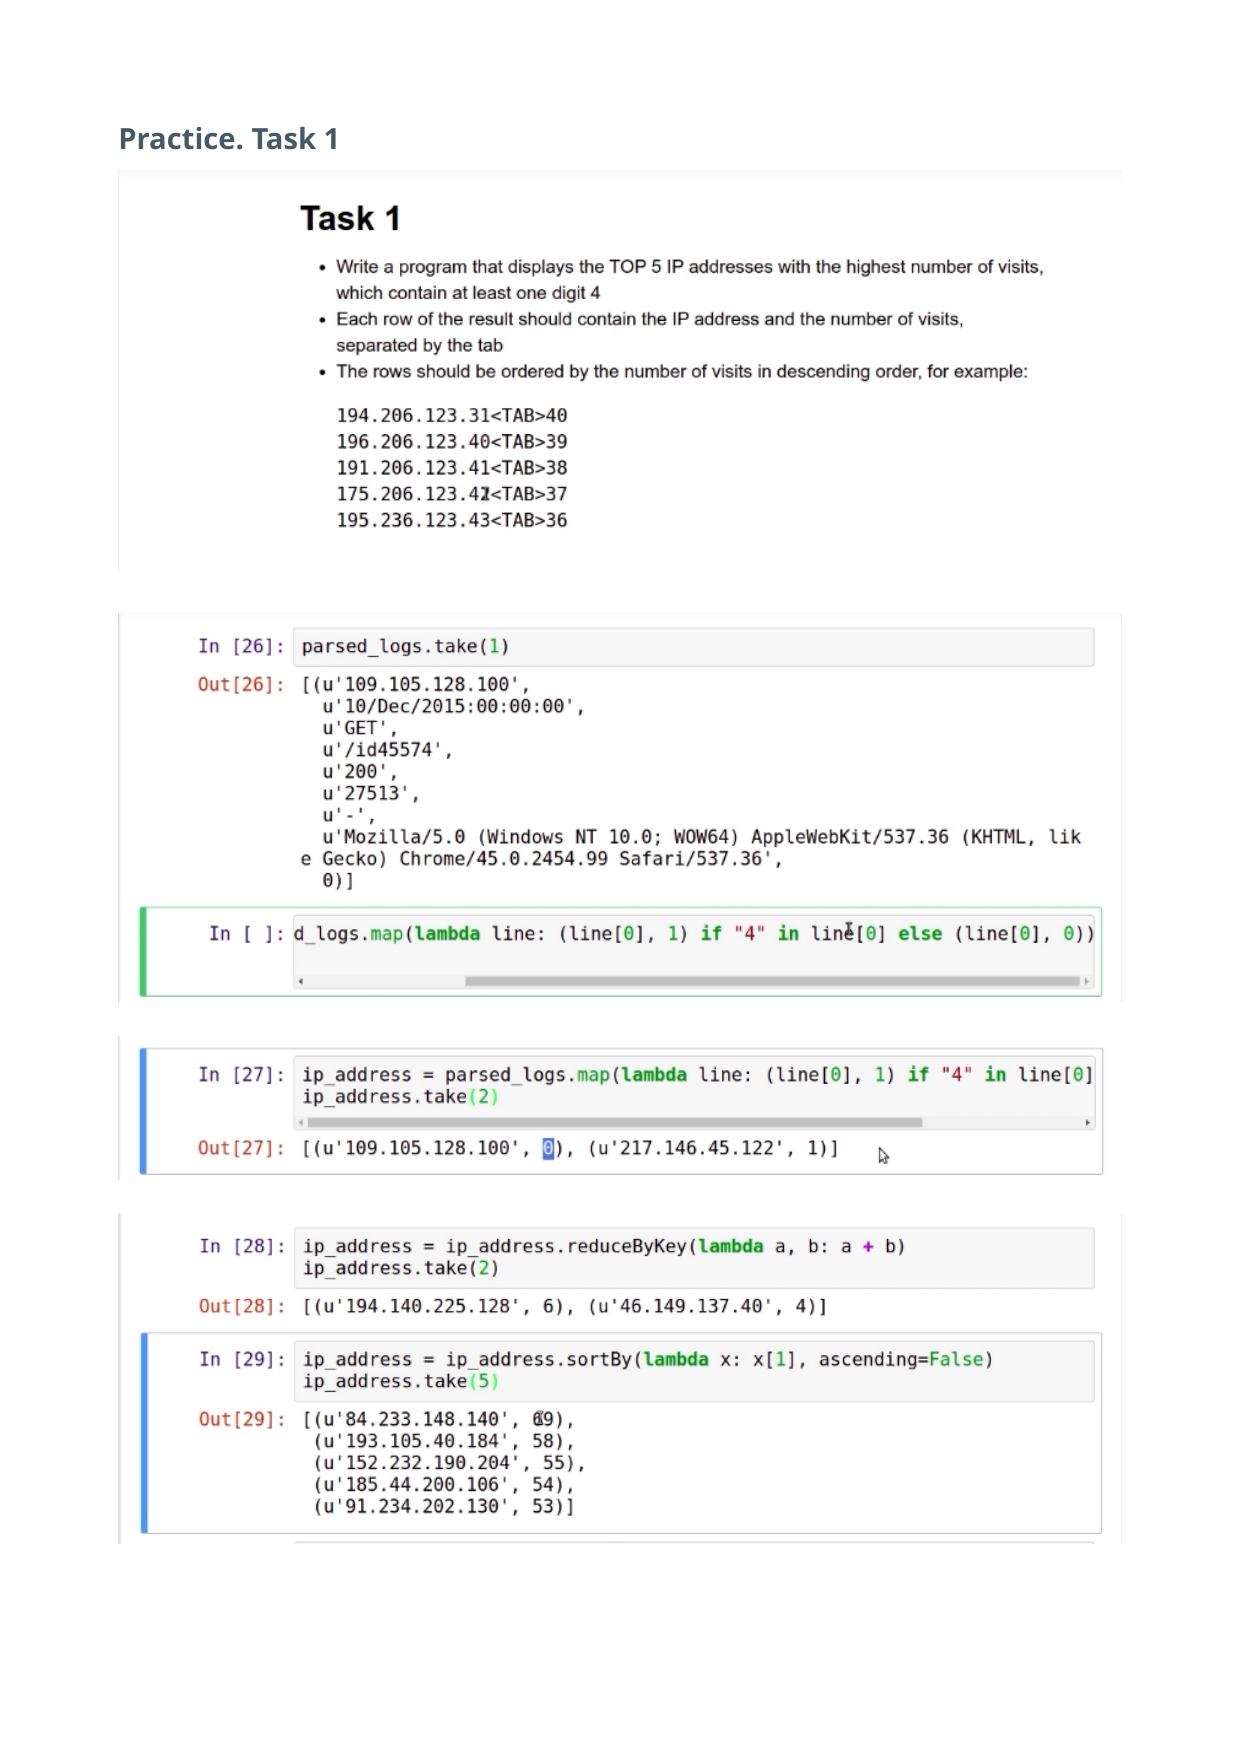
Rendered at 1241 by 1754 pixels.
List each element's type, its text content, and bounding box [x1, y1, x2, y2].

picture [118, 1213, 1123, 1544]
picture [118, 613, 1123, 1003]
picture [118, 1036, 1123, 1180]
picture [118, 170, 1123, 573]
subtitle Practice. Task 1 [118, 118, 1122, 158]
